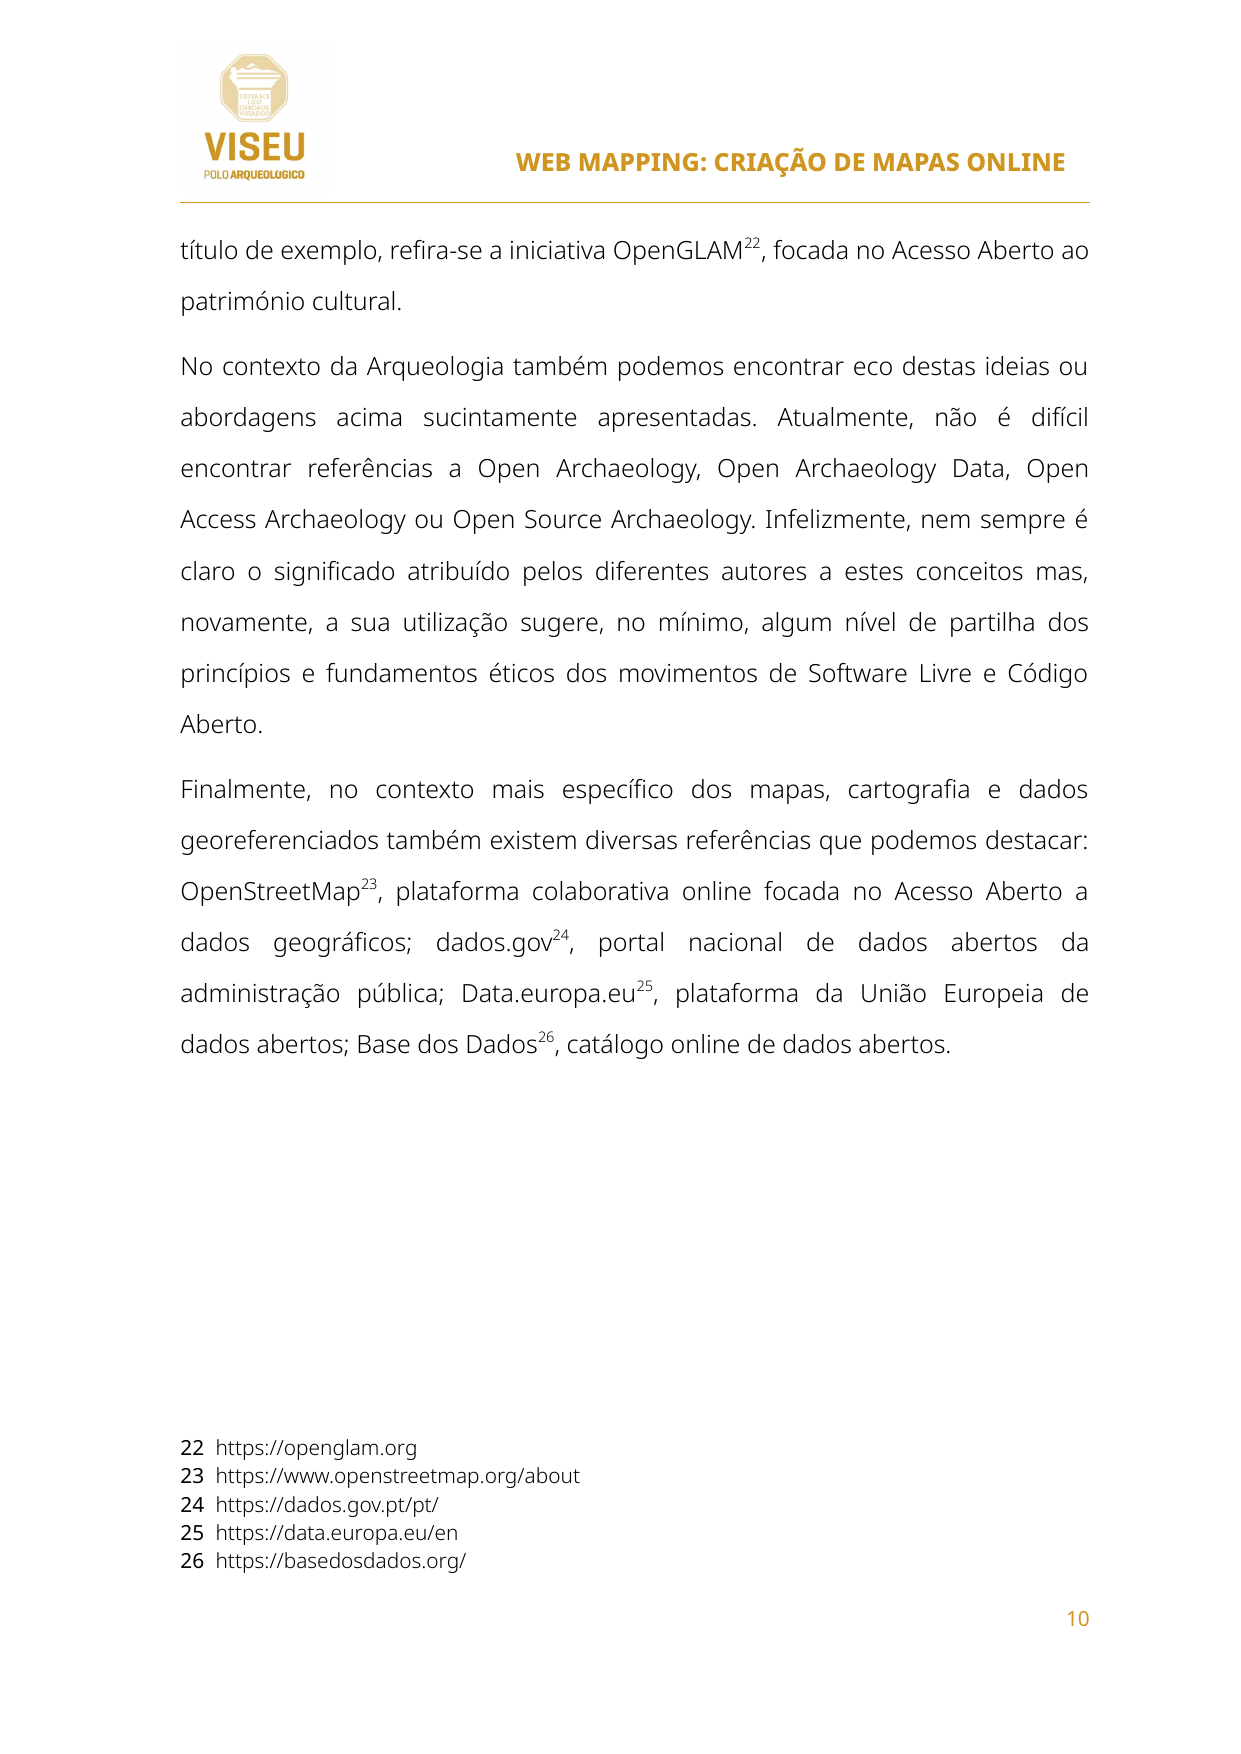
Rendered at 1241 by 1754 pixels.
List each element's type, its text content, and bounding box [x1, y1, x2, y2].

text https://dados.gov.pt/pt/ [180, 1490, 1090, 1518]
text No contexto da Arqueologia também podemos encontrar eco destas ideias ou abordagens acima sucintamente apresentadas. Atualmente, não é difícil encontrar referências a Open Archaeology, Open Archaeology Data, Open Access Archaeology ou Open Source Archaeology. Infelizmente, nem sempre é claro o significado atribuído pelos diferentes autores a estes conceitos mas, novamente, a sua utilização sugere, no mínimo, algum nível de partilha dos princípios e fundamentos éticos dos movimentos de Software Livre e Código Aberto. [180, 349, 1090, 740]
text Finalmente, no contexto mais específico dos mapas, cartografia e dados georeferenciados também existem diversas referências que podemos destacar: OpenStreetMap, plataforma colaborativa online focada no Acesso Aberto a dados geográficos; dados.gov, portal nacional de dados abertos da administração pública; Data.europa.eu, plataforma da União Europeia de dados abertos; Base dos Dados, catálogo online de dados abertos. [180, 772, 1090, 1061]
text https://basedosdados.org/ [180, 1547, 1090, 1575]
text https://www.openstreetmap.org/about [180, 1461, 1090, 1490]
text https://openglam.org [180, 1433, 1090, 1461]
text https://data.europa.eu/en [180, 1518, 1090, 1547]
text título de exemplo, refira-se a iniciativa OpenGLAM, focada no Acesso Aberto ao património cultural. [180, 232, 1090, 317]
